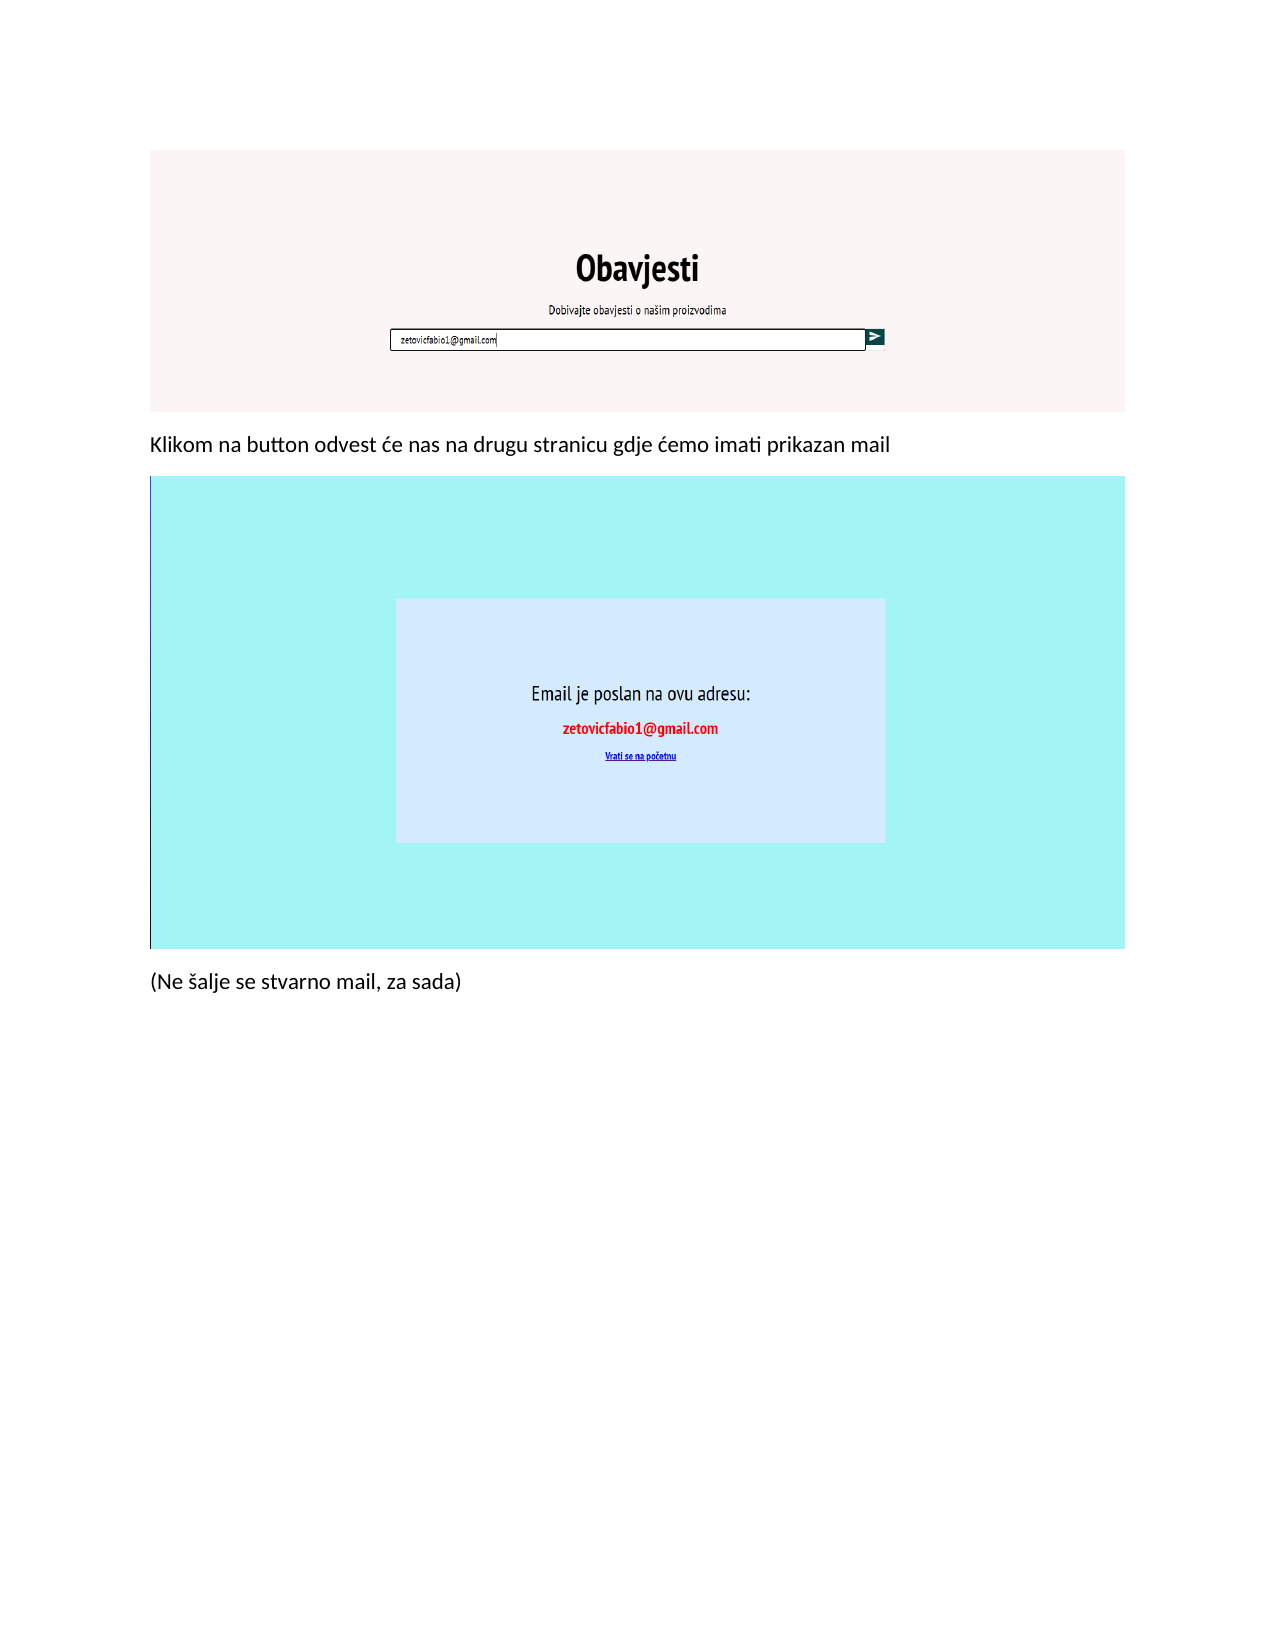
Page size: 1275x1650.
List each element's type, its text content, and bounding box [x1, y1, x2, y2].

text Klikom na button odvest će nas na drugu stranicu gdje ćemo imati prikazan mail [150, 430, 1125, 458]
text (Ne šalje se stvarno mail, za sada) [150, 967, 1125, 995]
